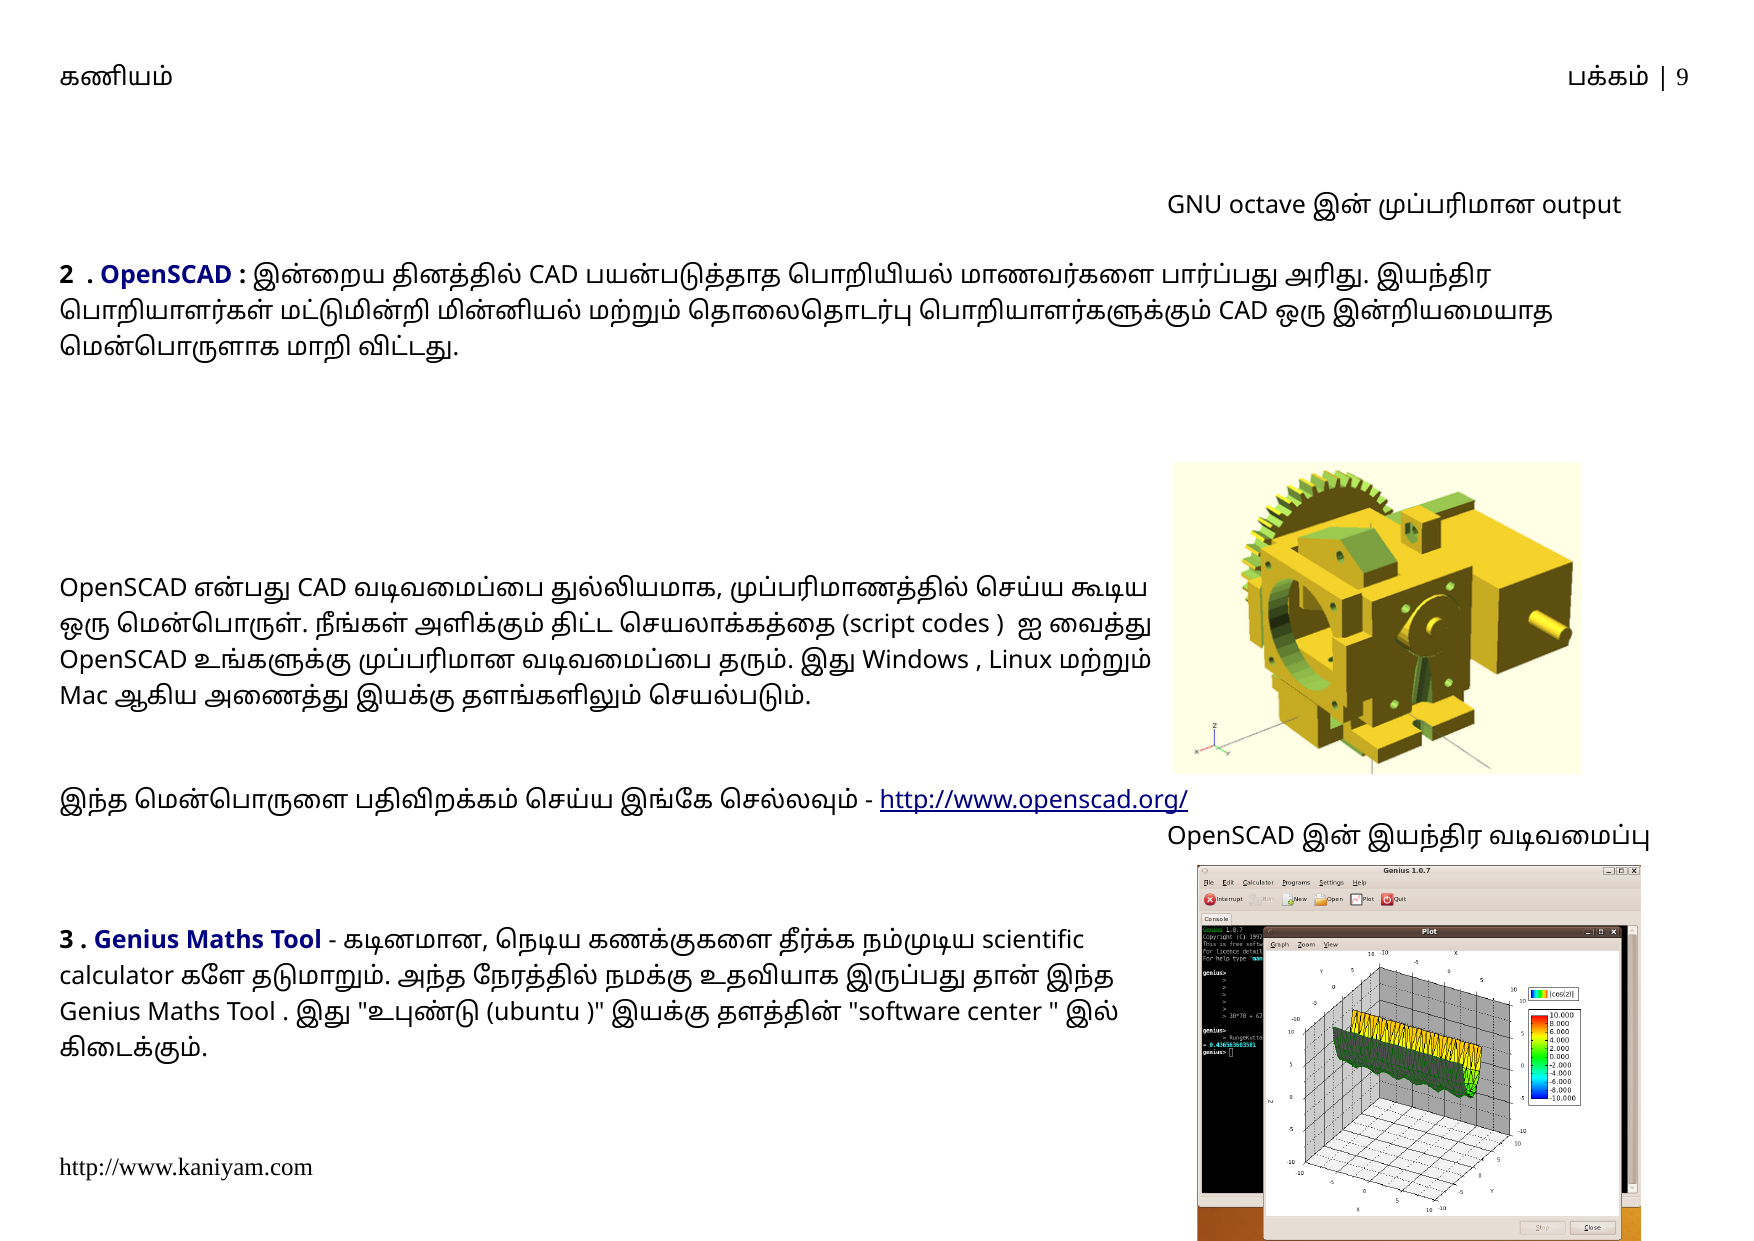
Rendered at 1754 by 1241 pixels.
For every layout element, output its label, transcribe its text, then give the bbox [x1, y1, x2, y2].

text 2 . OpenSCAD : இன்றைய தினத்தில் CAD பயன்படுத்தாத பொறியியல் மாணவர்களை பார்ப்பது அரிது. இயந்திர பொறியாளர்கள் மட்டுமின்றி மின்னியல் மற்றும் தொலைதொடர்பு பொறியாளர்களுக்கும் CAD ஒரு இன்றியமையாத மென்பொருளாக மாறி விட்டது. [59, 257, 1695, 365]
picture [1197, 865, 1641, 1241]
text [1641, 922, 1695, 1066]
text OpenSCAD என்பது CAD வடிவமைப்பை துல்லியமாக, முப்பரிமாணத்தில் செய்ய கூடிய ஒரு மென்பொருள். நீங்கள் அளிக்கும் திட்ட செயலாக்கத்தை (script codes ) ஐ வைத்து OpenSCAD உங்களுக்கு முப்பரிமான வடிவமைப்பை தரும். இது Windows , Linux மற்றும் Mac ஆகிய அணைத்து இயக்கு தளங்களிலும் செயல்படும். [59, 569, 1172, 713]
text GNU octave இன் முப்பரிமான output [59, 187, 1695, 223]
text OpenSCAD இன் இயந்திர வடிவமைப்பு [59, 818, 1695, 854]
text இந்த மென்பொருளை பதிவிறக்கம் செய்ய இங்கே செல்லவும் - http://www.openscad.org/ [59, 782, 1695, 818]
picture [1172, 462, 1582, 774]
text [1582, 569, 1695, 713]
text 3 . Genius Maths Tool - கடினமான, நெடிய கணக்குகளை தீர்க்க நம்முடிய scientific calculator களே தடுமாறும். அந்த நேரத்தில் நமக்கு உதவியாக இருப்பது தான் இந்த Genius Maths Tool . இது "உபுண்டு (ubuntu )" இயக்கு தளத்தின் "software center " இல் கிடைக்கும். [59, 922, 1197, 1066]
